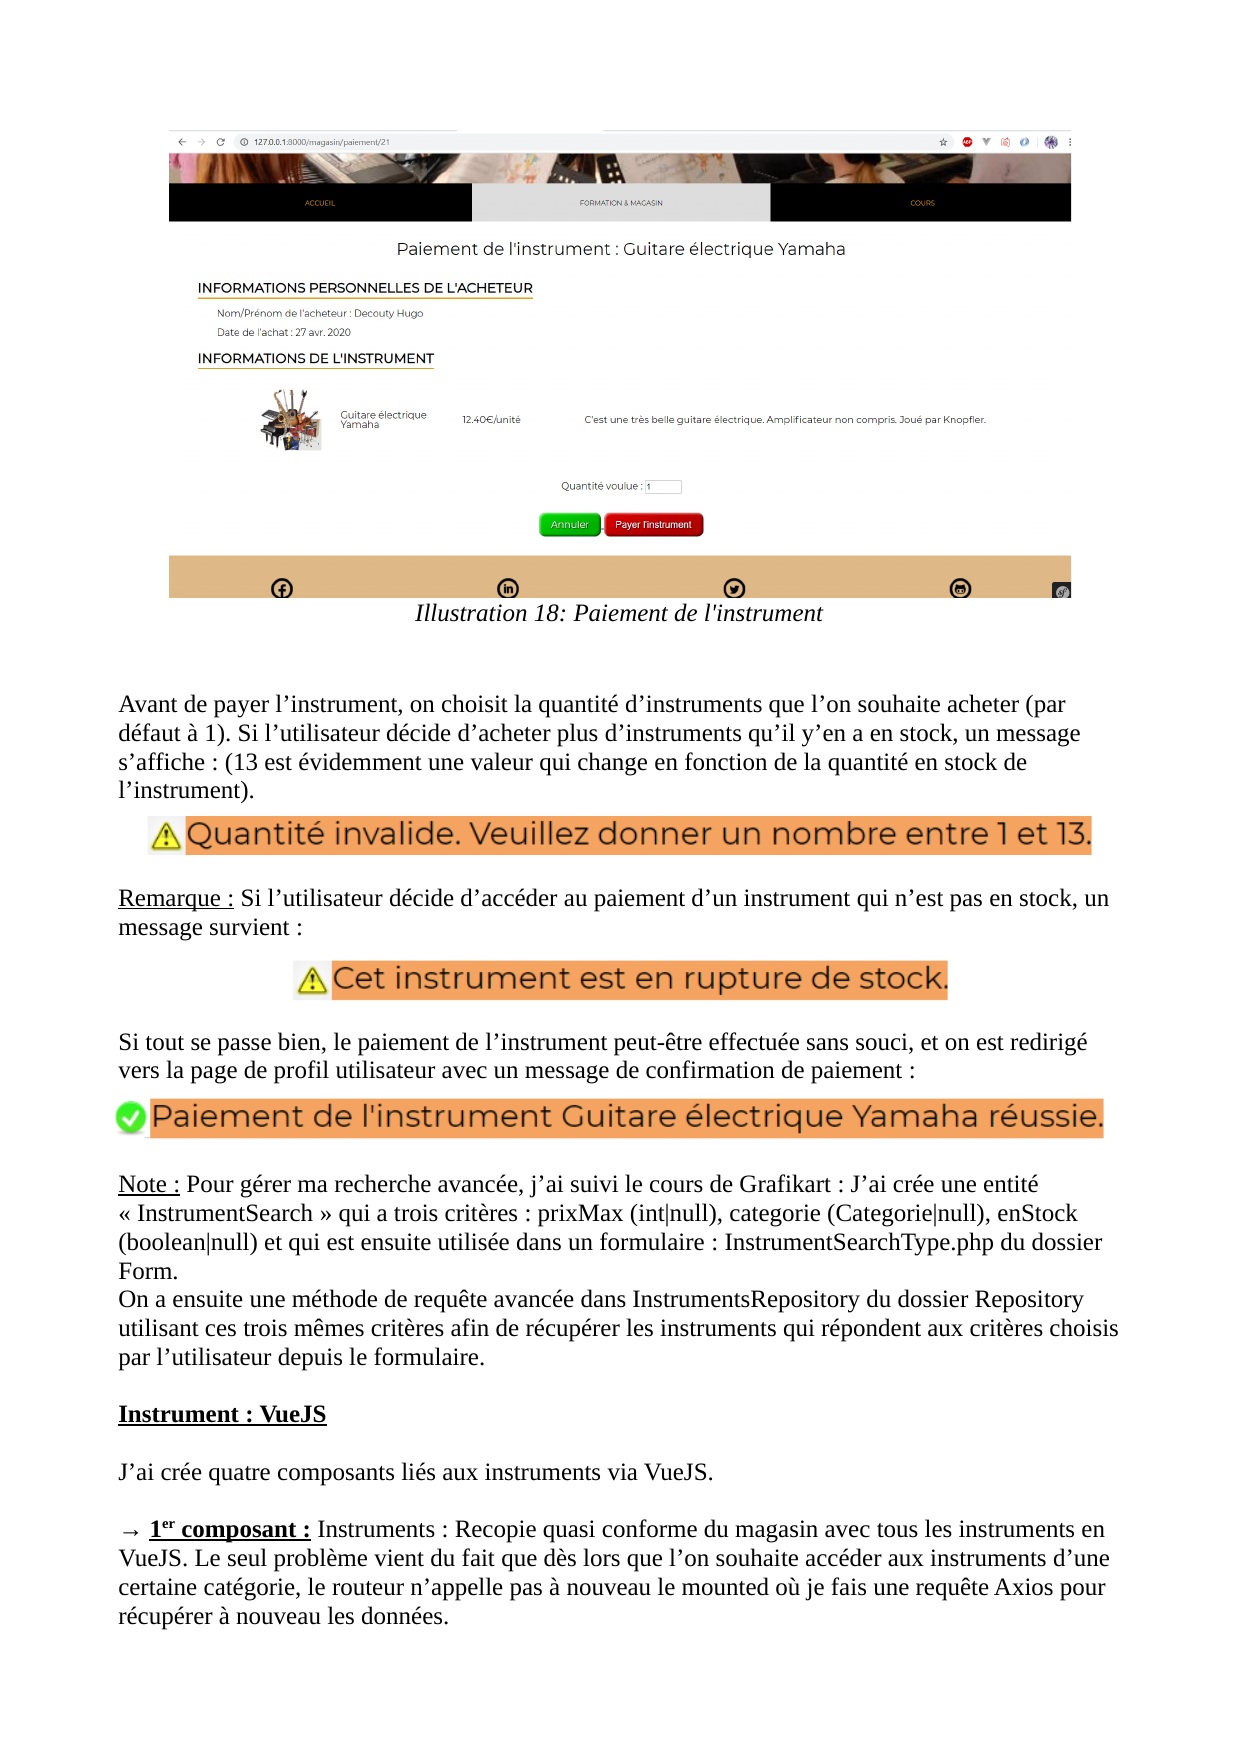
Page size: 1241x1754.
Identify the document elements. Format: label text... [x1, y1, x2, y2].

text On a ensuite une méthode de requête avancée dans InstrumentsRepository du dossier Repository utilisant ces trois mêmes critères afin de récupérer les instruments qui répondent aux critères choisis par l’utilisateur depuis le formulaire. [118, 1284, 1122, 1371]
picture [114, 1095, 1105, 1141]
text Si tout se passe bien, le paiement de l’instrument peut-être effectuée sans souci, et on est redirigé vers la page de profil utilisateur avec un message de confirmation de paiement : [118, 1027, 1122, 1084]
picture [147, 816, 1093, 855]
picture [292, 957, 948, 1004]
picture [169, 130, 1072, 598]
text Note : Pour gérer ma recherche avancée, j’ai suivi le cours de Grafikart : J’ai crée une entité « InstrumentSearch » qui a trois critères : prixMax (int|null), categorie (Categorie|null), enStock (boolean|null) et qui est ensuite utilisée dans un formulaire : InstrumentSearchType.php du dossier Form. [118, 1169, 1122, 1284]
text → 1er composant : Instruments : Recopie quasi conforme du magasin avec tous les instruments en VueJS. Le seul problème vient du fait que dès lors que l’on souhaite accéder aux instruments d’une certaine catégorie, le routeur n’appelle pas à nouveau le mounted où je fais une requête Axios pour récupérer à nouveau les données. [118, 1514, 1122, 1629]
text Instrument : VueJS J’ai crée quatre composants liés aux instruments via VueJS. [118, 1399, 1122, 1486]
text Illustration 18: Paiement de l'instrument [124, 131, 1116, 627]
text Remarque : Si l’utilisateur décide d’accéder au paiement d’un instrument qui n’est pas en stock, un message survient : [118, 883, 1122, 941]
text Avant de payer l’instrument, on choisit la quantité d’instruments que l’on souhaite acheter (par défaut à 1). Si l’utilisateur décide d’acheter plus d’instruments qu’il y’en a en stock, un message s’affiche : (13 est évidemment une valeur qui change en fonction de la quantité en stock de l’instrument). [118, 689, 1122, 804]
